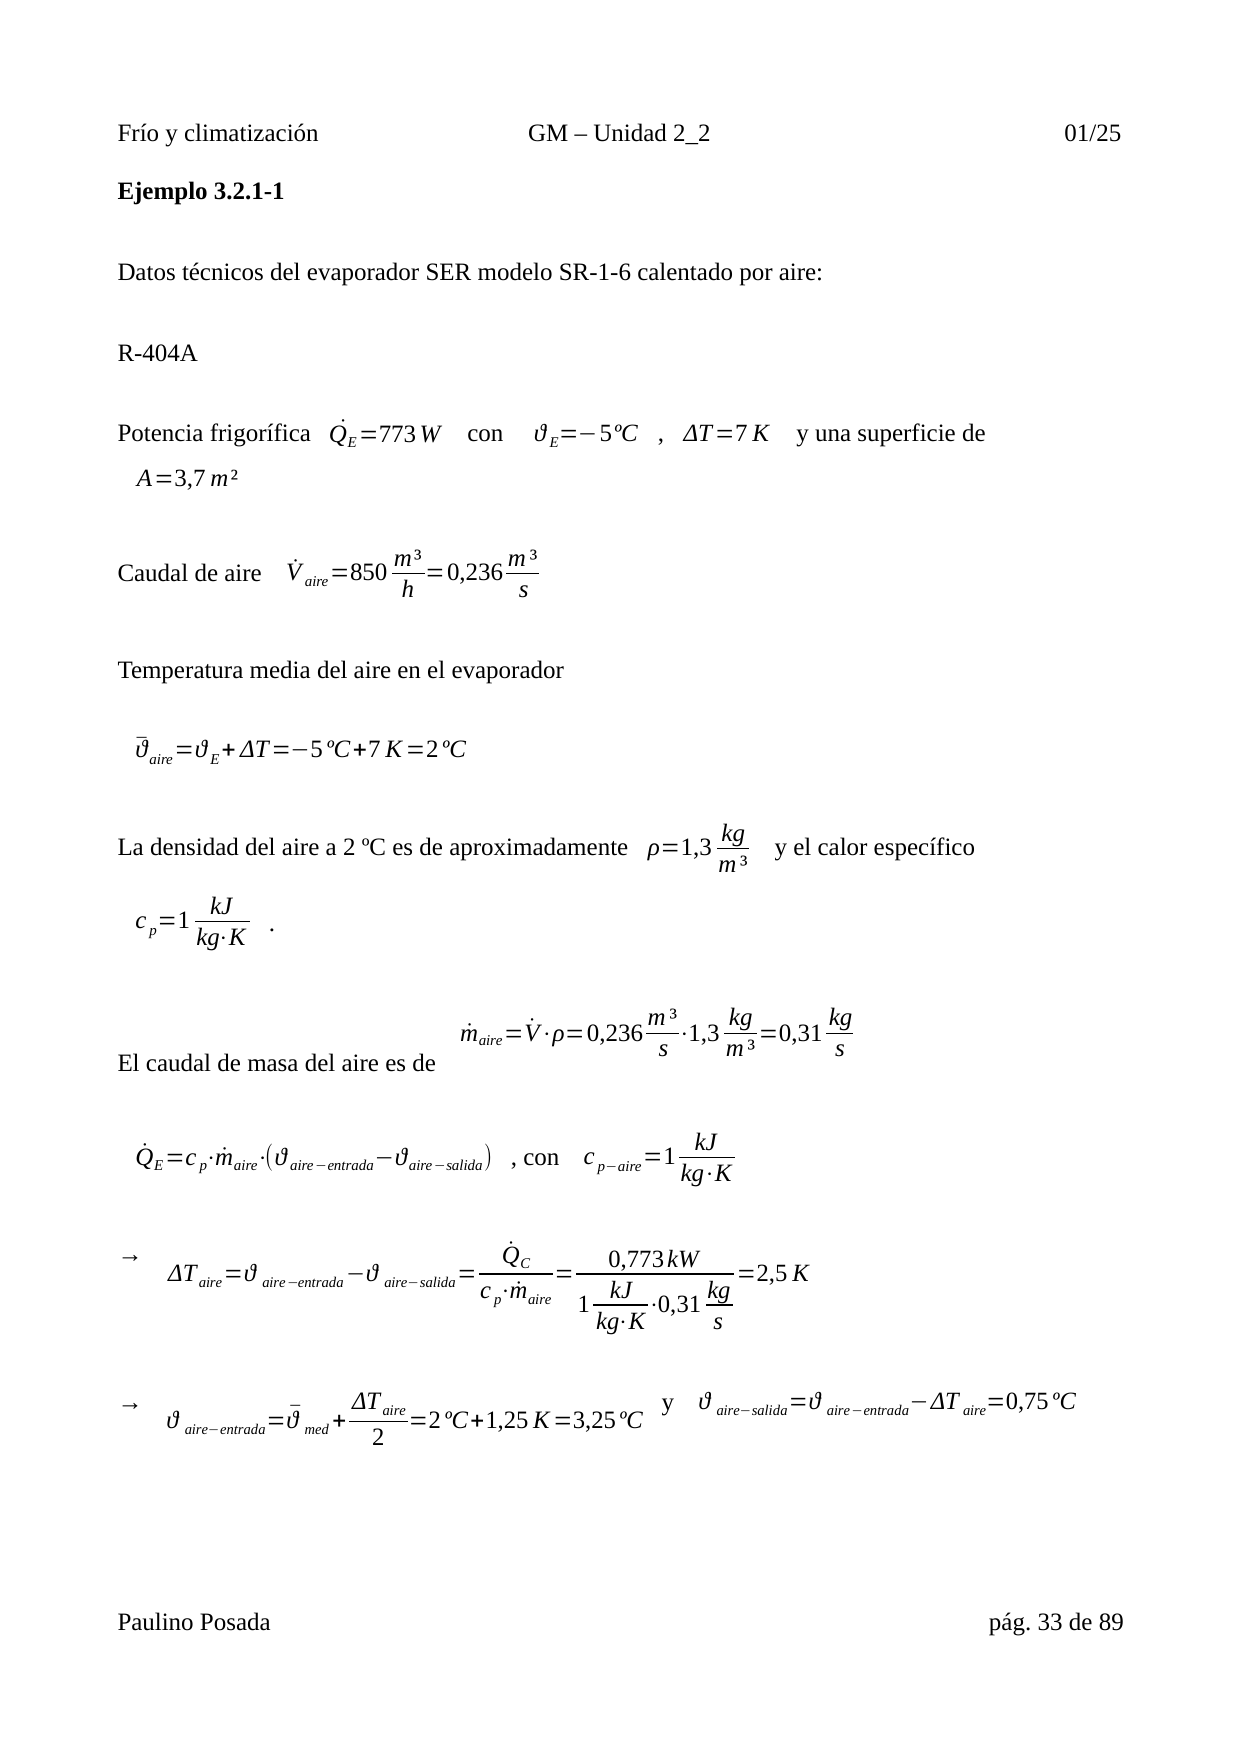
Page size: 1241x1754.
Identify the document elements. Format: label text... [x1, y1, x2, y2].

text R-404A [117, 338, 1123, 366]
text Temperatura media del aire en el evaporador [117, 655, 1123, 684]
text Potencia frigorífica con , y una superficie de [117, 418, 1123, 493]
text → y [117, 1387, 1123, 1451]
text Datos técnicos del evaporador SER modelo SR-1-6 calentado por aire: [117, 257, 1123, 286]
text , con [117, 1129, 1123, 1188]
text La densidad del aire a 2 ºC es de aproximadamente y el calor específico . [117, 819, 1123, 952]
text Ejemplo 3.2.1-1 [117, 176, 1123, 205]
text Caudal de aire [117, 544, 1123, 603]
text → [117, 1239, 1123, 1335]
text El caudal de masa del aire es de [117, 1003, 1123, 1077]
